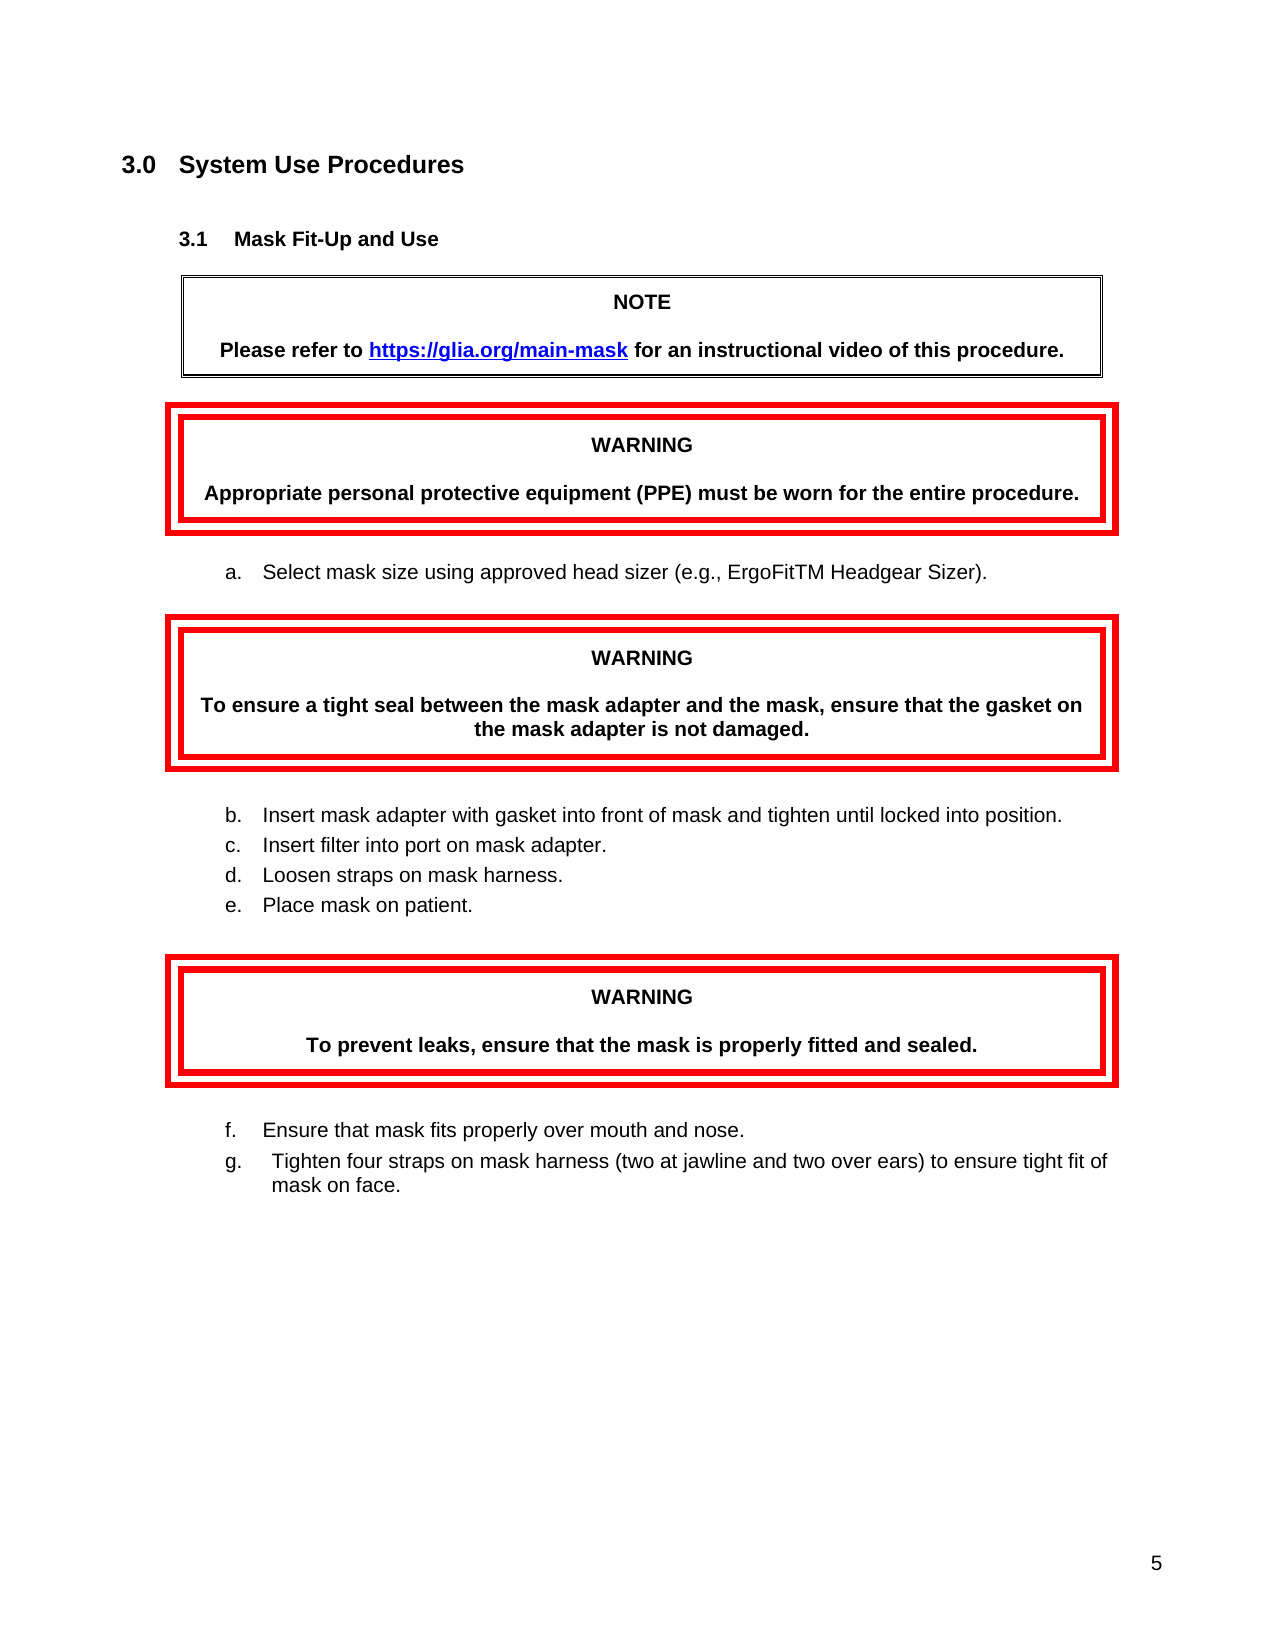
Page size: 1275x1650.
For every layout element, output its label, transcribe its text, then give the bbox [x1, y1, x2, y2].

text WARNING [171, 408, 1112, 449]
list Insert filter into port on mask adapter. [225, 833, 1162, 857]
list Insert mask adapter with gasket into front of mask and tighten until locked into position. [225, 803, 1162, 827]
text Please refer to https://glia.org/main-mask for an instructional video of this procedure. [184, 322, 1100, 374]
list Ensure that mask fits properly over mouth and nose. [225, 1118, 1162, 1142]
text WARNING [171, 620, 1112, 662]
text NOTE [184, 278, 1100, 314]
text WARNING [171, 960, 1112, 1002]
list Loosen straps on mask harness. [225, 863, 1162, 887]
text To prevent leaks, ensure that the mask is properly fitted and sealed. [171, 1002, 1112, 1082]
subtitle Mask Fit-Up and Use [178, 227, 1162, 251]
list Select mask size using approved head sizer (e.g., ErgoFitTM Headgear Sizer). [225, 560, 1162, 584]
list Tighten four straps on mask harness (two at jawline and two over ears) to ensure tight fit of mask on face. [225, 1148, 1162, 1196]
subtitle System Use Procedures [121, 150, 1162, 179]
list Place mask on patient. [225, 893, 1162, 917]
text To ensure a tight seal between the mask adapter and the mask, ensure that the gasket on the mask adapter is not damaged. [171, 662, 1112, 766]
text Appropriate personal protective equipment (PPE) must be worn for the entire procedure. [171, 449, 1112, 530]
